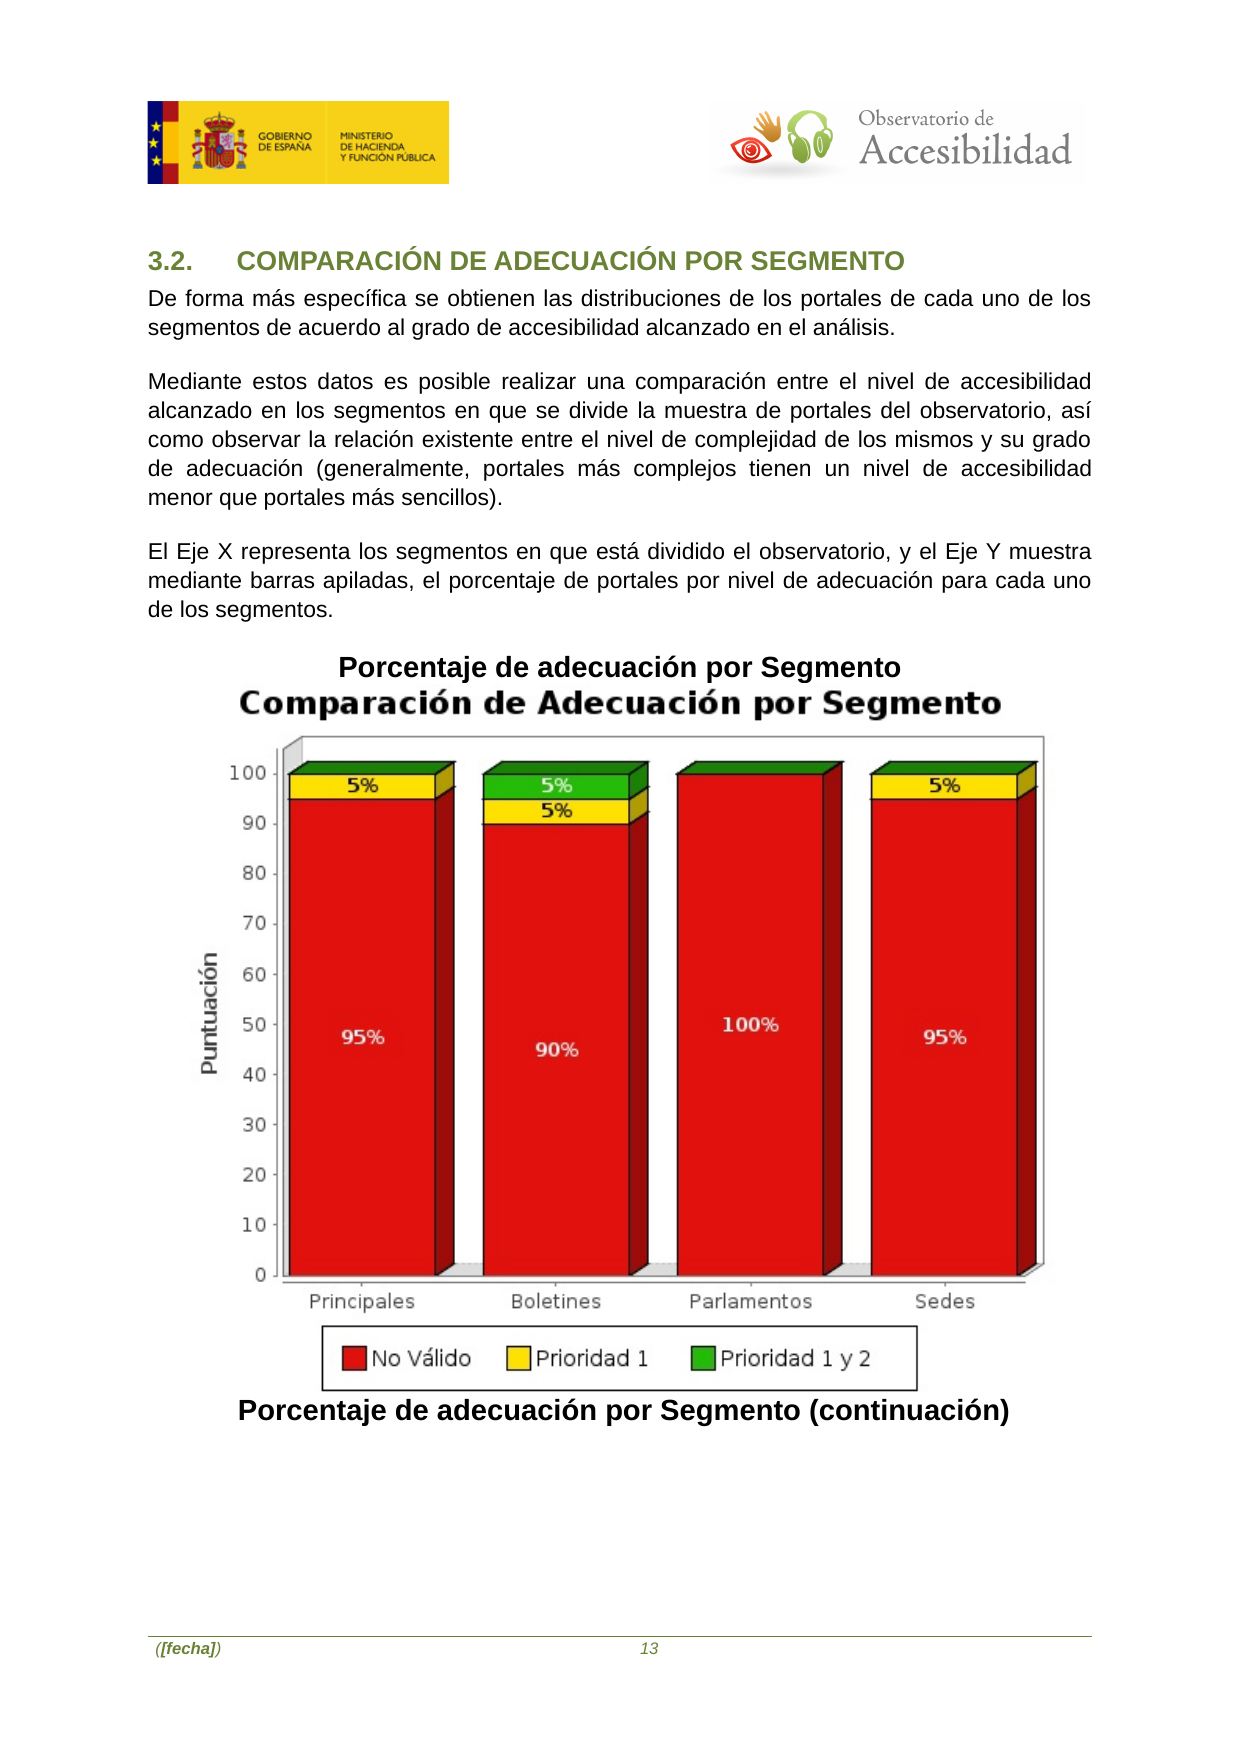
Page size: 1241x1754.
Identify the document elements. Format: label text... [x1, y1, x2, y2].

picture [178, 683, 1062, 1393]
picture [147, 101, 450, 184]
text Porcentaje de adecuación por Segmento [148, 650, 1092, 683]
text Porcentaje de adecuación por Segmento (continuación) [148, 1393, 1092, 1426]
text Mediante estos datos es posible realizar una comparación entre el nivel de accesibilidad alcanzado en los segmentos en que se divide la muestra de portales del observatorio, así como observar la relación existente entre el nivel de complejidad de los mismos y su grado de adecuación (generalmente, portales más complejos tienen un nivel de accesibilidad menor que portales más sencillos). [148, 368, 1092, 510]
text El Eje X representa los segmentos en que está dividido el observatorio, y el Eje Y muestra mediante barras apiladas, el porcentaje de portales por nivel de adecuación para cada uno de los segmentos. [148, 538, 1092, 622]
subtitle Comparación de adecuación por segmento [148, 245, 1092, 276]
picture [710, 101, 1086, 184]
text De forma más específica se obtienen las distribuciones de los portales de cada uno de los segmentos de acuerdo al grado de accesibilidad alcanzado en el análisis. [148, 285, 1092, 341]
